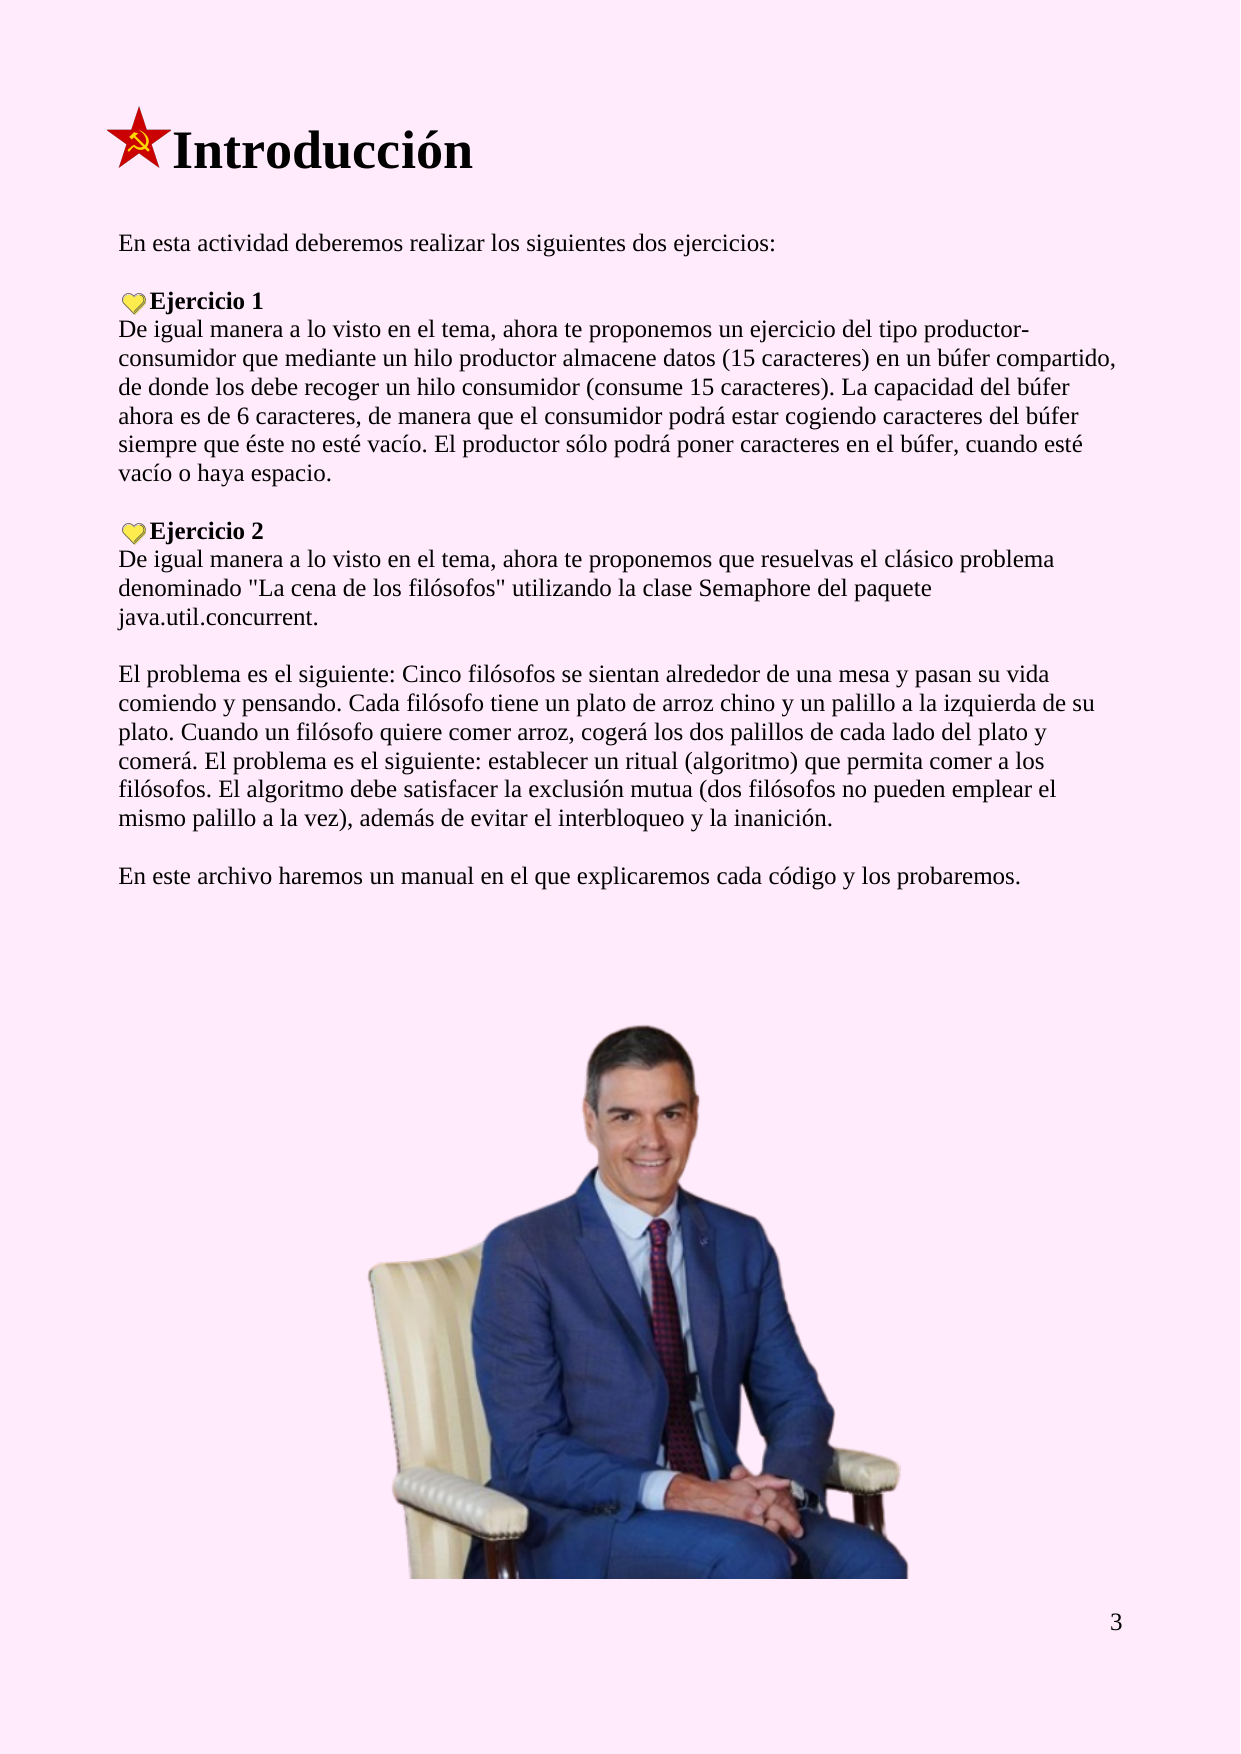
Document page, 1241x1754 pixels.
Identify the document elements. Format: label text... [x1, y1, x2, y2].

picture [106, 106, 172, 168]
picture [122, 521, 147, 547]
text De igual manera a lo visto en el tema, ahora te proponemos un ejercicio del tipo productor-consumidor que mediante un hilo productor almacene datos (15 caracteres) en un búfer compartido, de donde los debe recoger un hilo consumidor (consume 15 caracteres). La capacidad del búfer ahora es de 6 caracteres, de manera que el consumidor podrá estar cogiendo caracteres del búfer siempre que éste no esté vacío. El productor sólo podrá poner caracteres en el búfer, cuando esté vacío o haya espacio. [118, 314, 1122, 487]
text En este archivo haremos un manual en el que explicaremos cada código y los probaremos. [118, 861, 1122, 889]
text Introducción [118, 118, 1122, 180]
text En esta actividad deberemos realizar los siguientes dos ejercicios: [118, 228, 1122, 257]
text Ejercicio 2 [118, 516, 1122, 544]
text De igual manera a lo visto en el tema, ahora te proponemos que resuelvas el clásico problema denominado "La cena de los filósofos" utilizando la clase Semaphore del paquete java.util.concurrent. [118, 544, 1122, 631]
picture [122, 291, 147, 317]
picture [168, 976, 1073, 1579]
text El problema es el siguiente: Cinco filósofos se sientan alrededor de una mesa y pasan su vida comiendo y pensando. Cada filósofo tiene un plato de arroz chino y un palillo a la izquierda de su plato. Cuando un filósofo quiere comer arroz, cogerá los dos palillos de cada lado del plato y comerá. El problema es el siguiente: establecer un ritual (algoritmo) que permita comer a los filósofos. El algoritmo debe satisfacer la exclusión mutua (dos filósofos no pueden emplear el mismo palillo a la vez), además de evitar el interbloqueo y la inanición. [118, 659, 1122, 832]
text Ejercicio 1 [118, 286, 1122, 314]
